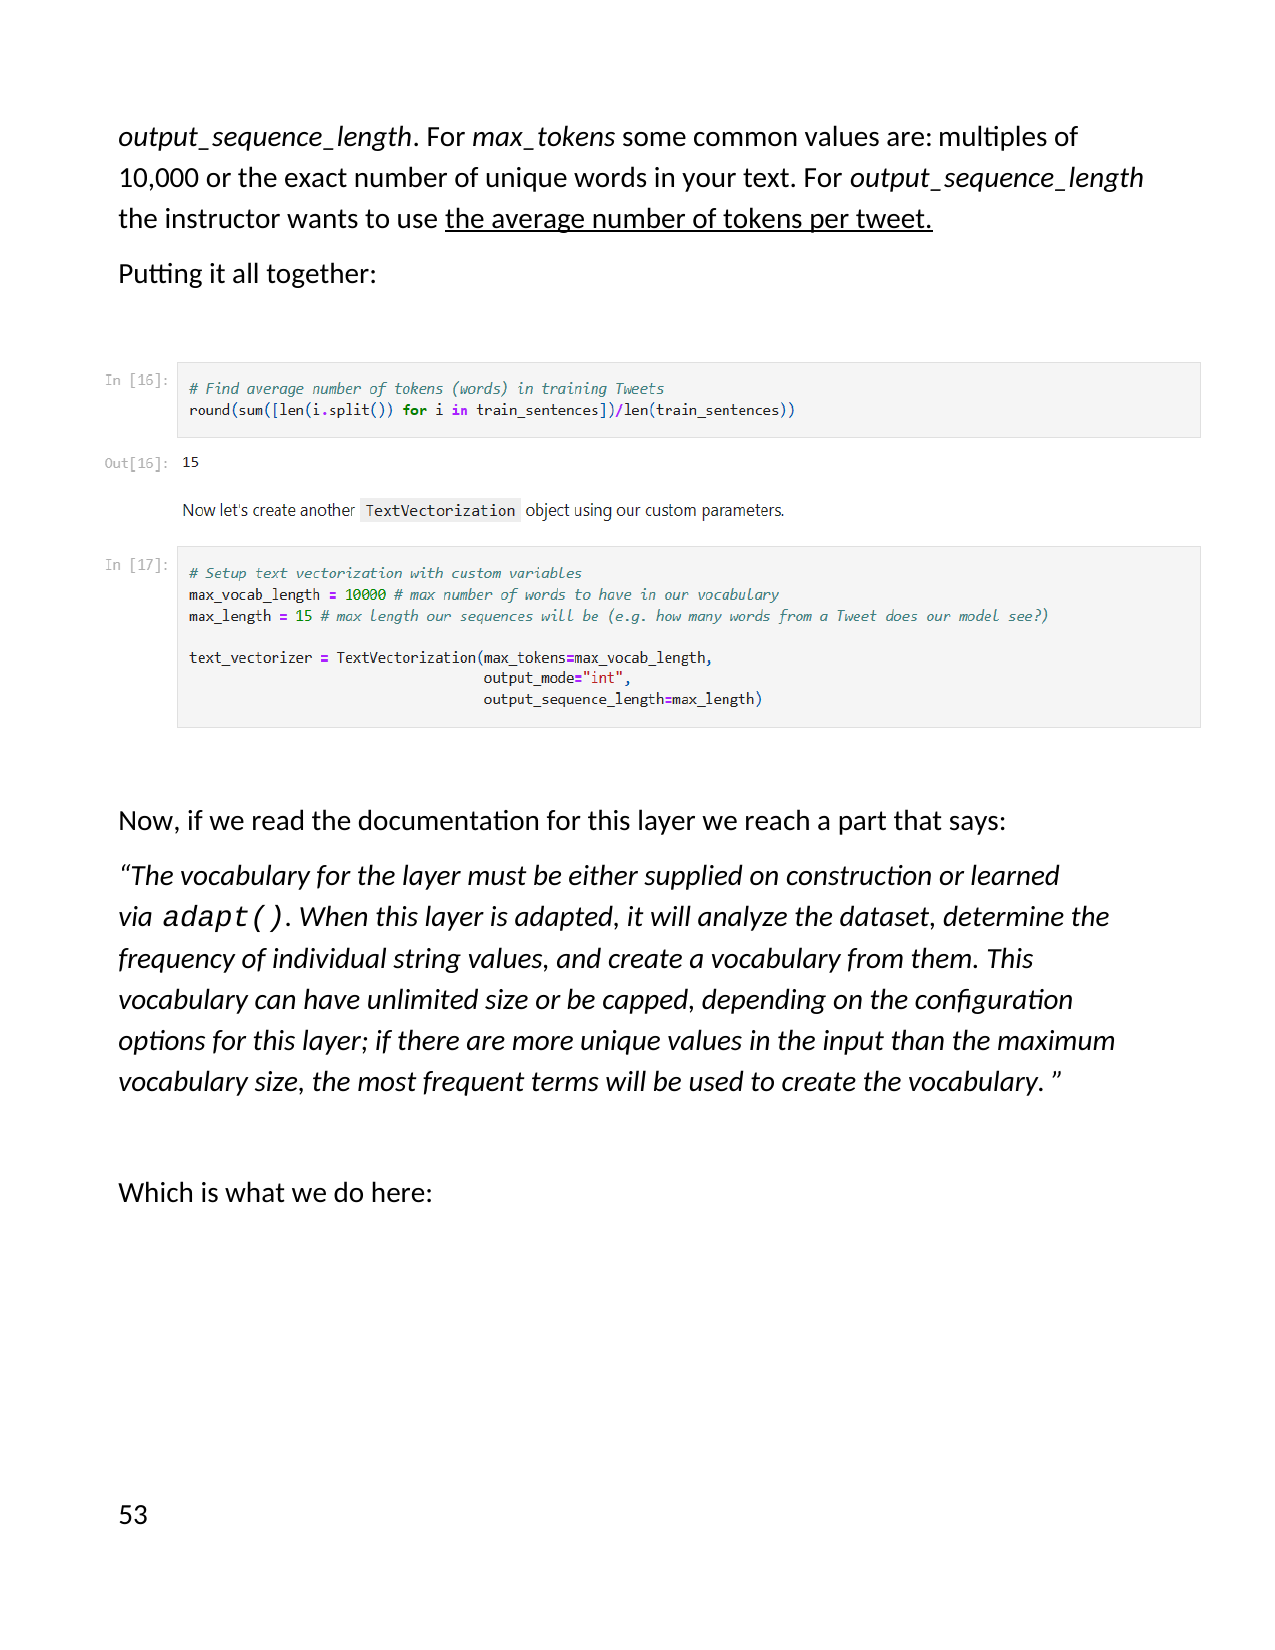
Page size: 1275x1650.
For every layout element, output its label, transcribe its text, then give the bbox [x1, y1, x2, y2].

text “The vocabulary for the layer must be either supplied on construction or learned via adapt(). When this layer is adapted, it will analyze the dataset, determine the frequency of individual string values, and create a vocabulary from them. This vocabulary can have unlimited size or be capped, depending on the configuration options for this layer; if there are more unique values in the input than the maximum vocabulary size, the most frequent terms will be used to create the vocabulary. ” [118, 857, 1157, 1099]
text Putting it all together: [118, 256, 1157, 291]
picture [90, 360, 1211, 741]
text Which is what we do here: [118, 1174, 1157, 1210]
text output_sequence_length­. For max_tokens some common values are: multiples of 10,000 or the exact number of unique words in your text. For output_sequence_length the instructor wants to use the average number of tokens per tweet. [118, 118, 1157, 236]
text Now, if we read the documentation for this layer we reach a part that says: [118, 802, 1157, 837]
